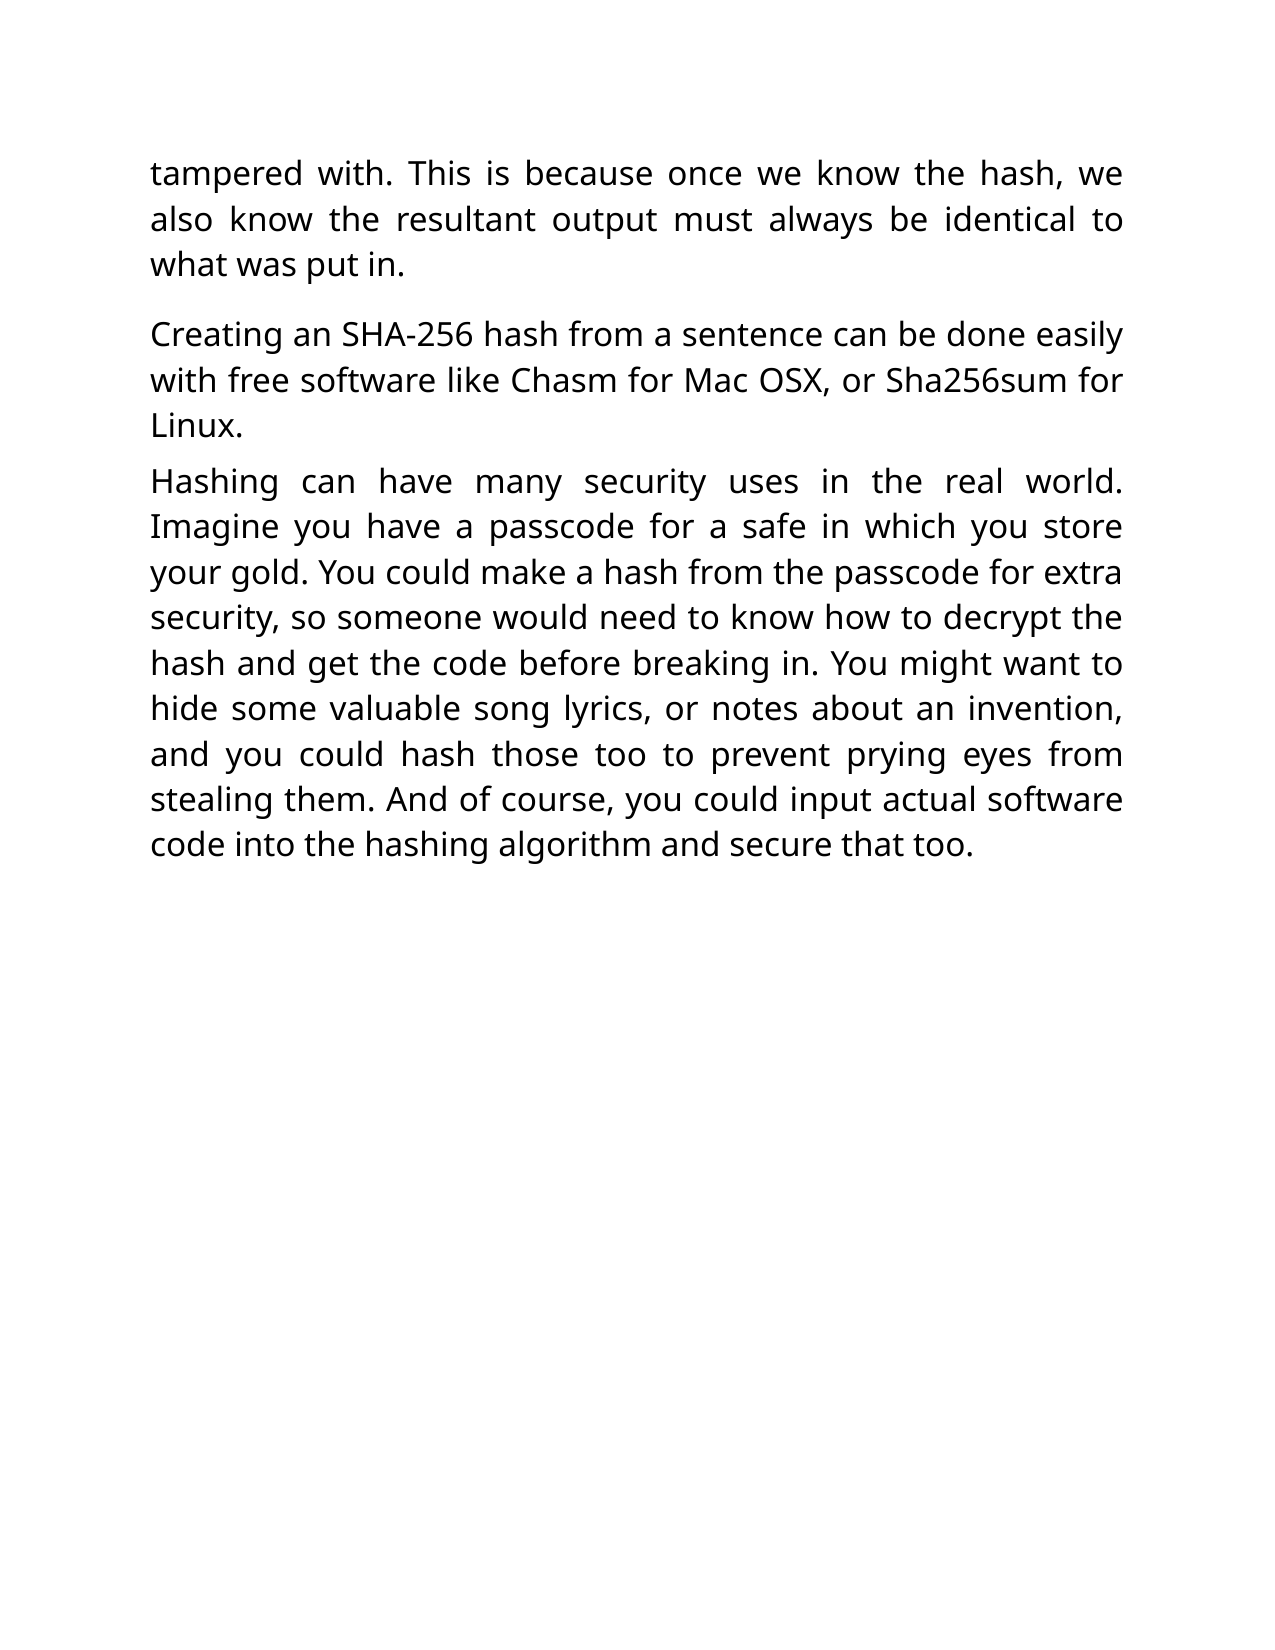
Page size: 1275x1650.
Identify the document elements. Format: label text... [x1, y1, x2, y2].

text Creating an SHA-256 hash from a sentence can be done easily with free software like Chasm for Mac OSX, or Sha256sum for Linux. [150, 311, 1125, 447]
text Hashing can have many security uses in the real world. Imagine you have a passcode for a safe in which you store your gold. You could make a hash from the passcode for extra security, so someone would need to know how to decrypt the hash and get the code before breaking in. You might want to hide some valuable song lyrics, or notes about an invention, and you could hash those too to prevent prying eyes from stealing them. And of course, you could input actual software code into the hashing algorithm and secure that too. [150, 458, 1125, 867]
text tampered with. This is because once we know the hash, we also know the resultant output must always be identical to what was put in. [150, 150, 1125, 286]
